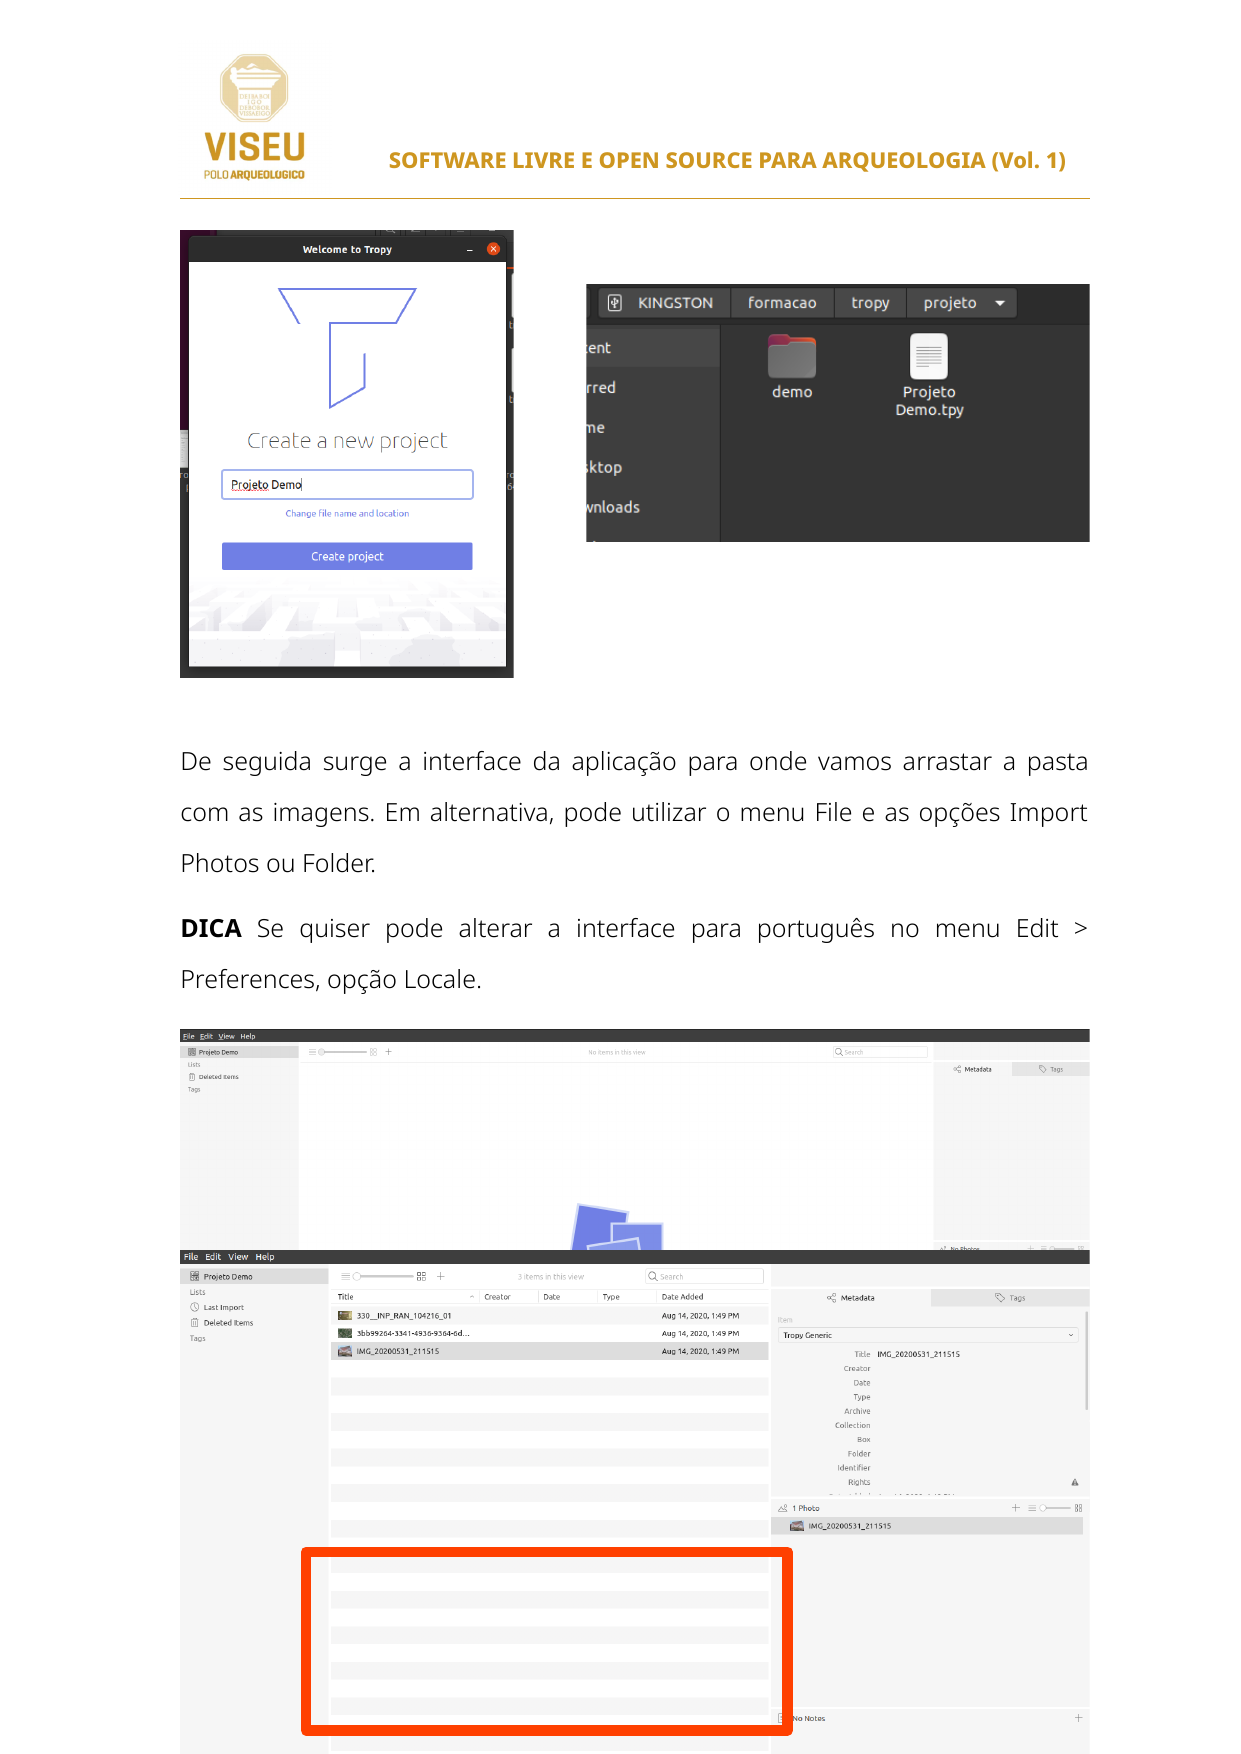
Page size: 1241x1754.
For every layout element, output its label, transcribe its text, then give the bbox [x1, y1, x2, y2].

text DICA Se quiser pode alterar a interface para português no menu Edit > Preferences, opção Locale. [180, 911, 1090, 996]
text De seguida surge a interface da aplicação para onde vamos arrastar a pasta com as imagens. Em alternativa, pode utilizar o menu File e as opções Import Photos ou Folder. [180, 743, 1090, 879]
picture [180, 230, 514, 678]
picture [586, 284, 1090, 542]
picture [180, 1029, 1090, 1754]
